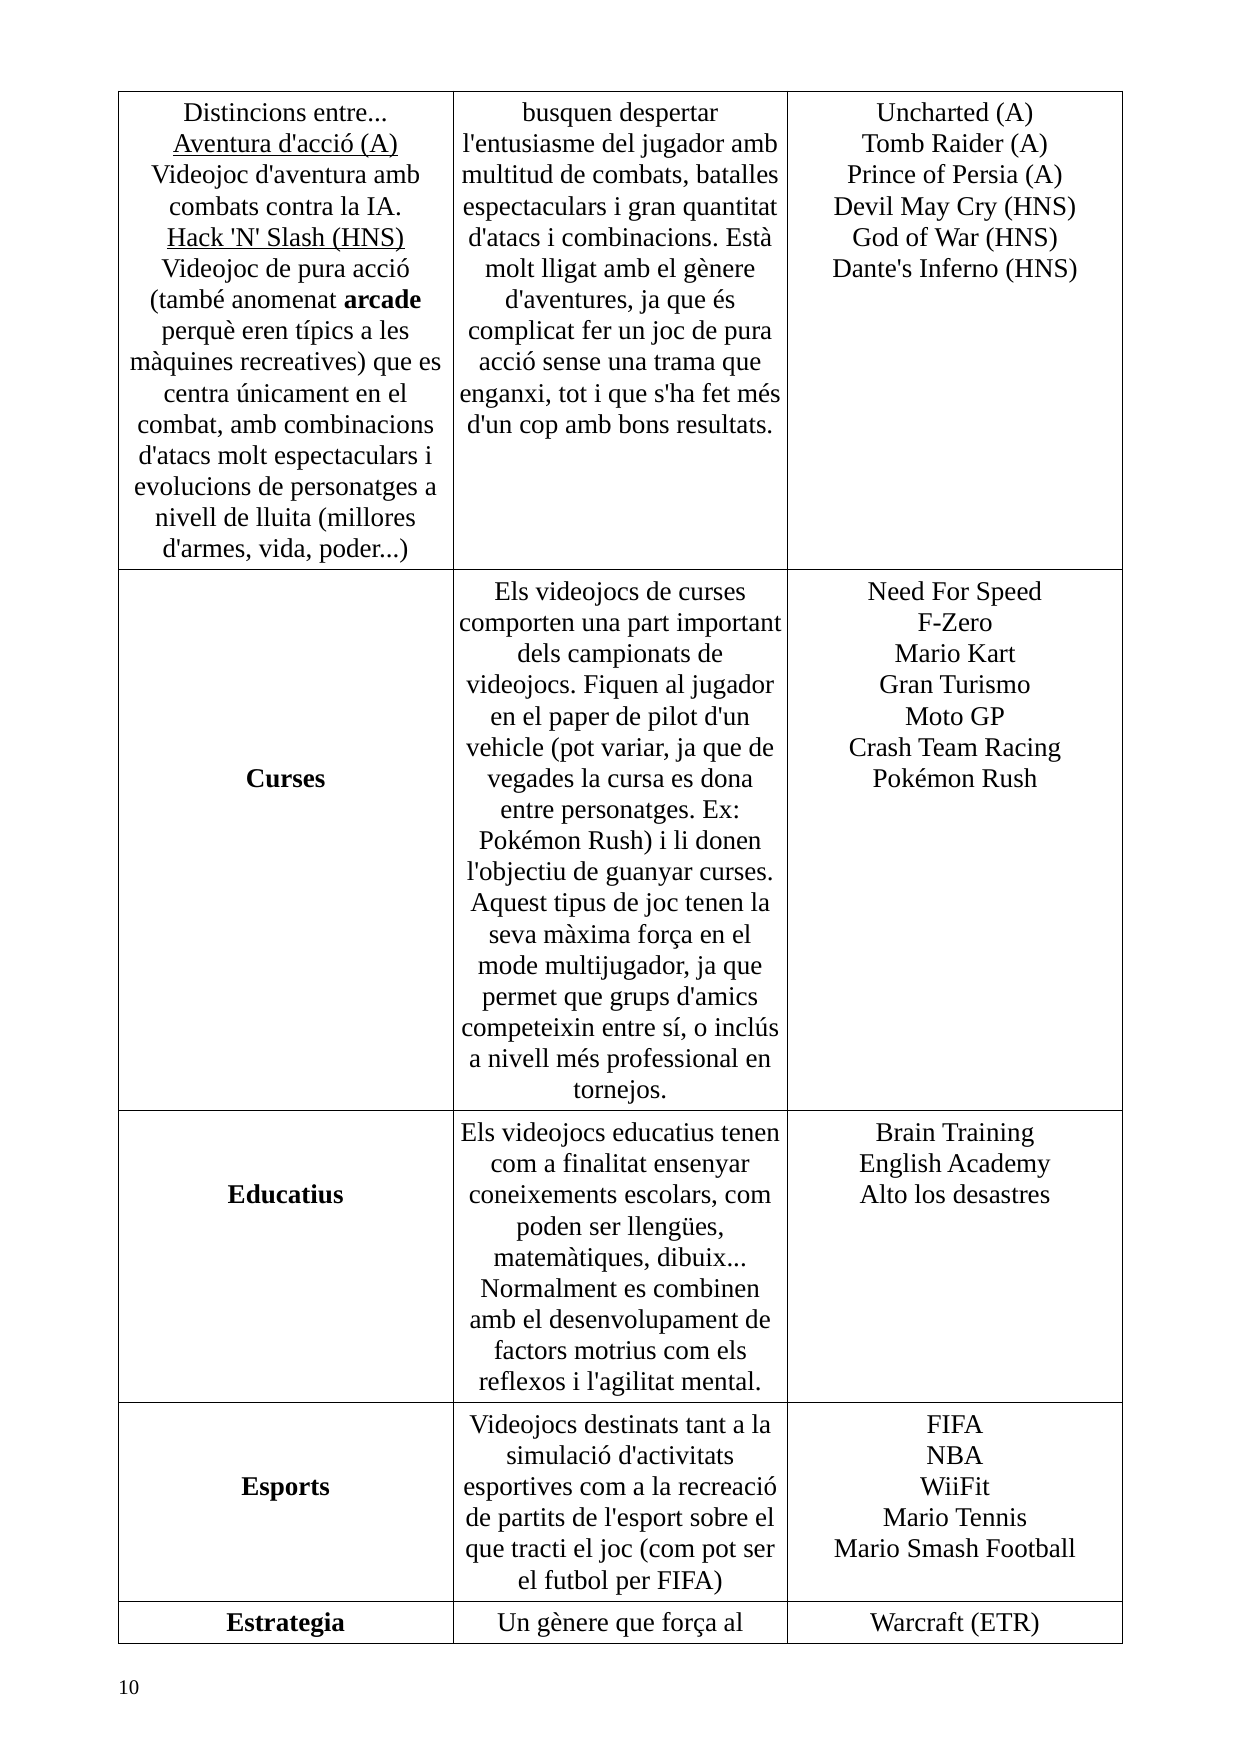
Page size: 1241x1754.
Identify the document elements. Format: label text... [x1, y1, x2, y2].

table_cell Estrategia [119, 1602, 453, 1643]
table_cell Need For Speed F-Zero Mario Kart Gran Turismo Moto GP Crash Team Racing Pokémon Rush [788, 570, 1122, 1110]
table_cell Brain Training English Academy Alto los desastres [788, 1111, 1122, 1402]
table_cell busquen despertar l'entusiasme del jugador amb multitud de combats, batalles espectaculars i gran quantitat d'atacs i combinacions. Està molt lligat amb el gènere d'aventures, ja que és complicat fer un joc de pura acció sense una trama que enganxi, tot i que s'ha fet més d'un cop amb bons resultats. [454, 92, 787, 569]
table_cell Educatius [119, 1111, 453, 1402]
table_cell Uncharted (A) Tomb Raider (A) Prince of Persia (A) Devil May Cry (HNS) God of War (HNS) Dante's Inferno (HNS) [788, 92, 1122, 569]
table_cell Els videojocs de curses comporten una part important dels campionats de videojocs. Fiquen al jugador en el paper de pilot d'un vehicle (pot variar, ja que de vegades la cursa es dona entre personatges. Ex: Pokémon Rush) i li donen l'objectiu de guanyar curses. Aquest tipus de joc tenen la seva màxima força en el mode multijugador, ja que permet que grups d'amics competeixin entre sí, o inclús a nivell més professional en tornejos. [454, 570, 787, 1110]
table_cell Videojocs destinats tant a la simulació d'activitats esportives com a la recreació de partits de l'esport sobre el que tracti el joc (com pot ser el futbol per FIFA) [454, 1403, 787, 1601]
table_cell Esports [119, 1403, 453, 1601]
table_cell Curses [119, 570, 453, 1110]
table_cell Warcraft (ETR) [788, 1602, 1122, 1643]
table_cell Un gènere que força al [454, 1602, 787, 1643]
table_cell FIFA NBA WiiFit Mario Tennis Mario Smash Football [788, 1403, 1122, 1601]
table_cell Els videojocs educatius tenen com a finalitat ensenyar coneixements escolars, com poden ser llengües, matemàtiques, dibuix... Normalment es combinen amb el desenvolupament de factors motrius com els reflexos i l'agilitat mental. [454, 1111, 787, 1402]
table_cell Distincions entre... Aventura d'acció (A) Videojoc d'aventura amb combats contra la IA. Hack 'N' Slash (HNS) Videojoc de pura acció (també anomenat arcade perquè eren típics a les màquines recreatives) que es centra únicament en el combat, amb combinacions d'atacs molt espectaculars i evolucions de personatges a nivell de lluita (millores d'armes, vida, poder...) [119, 92, 453, 569]
